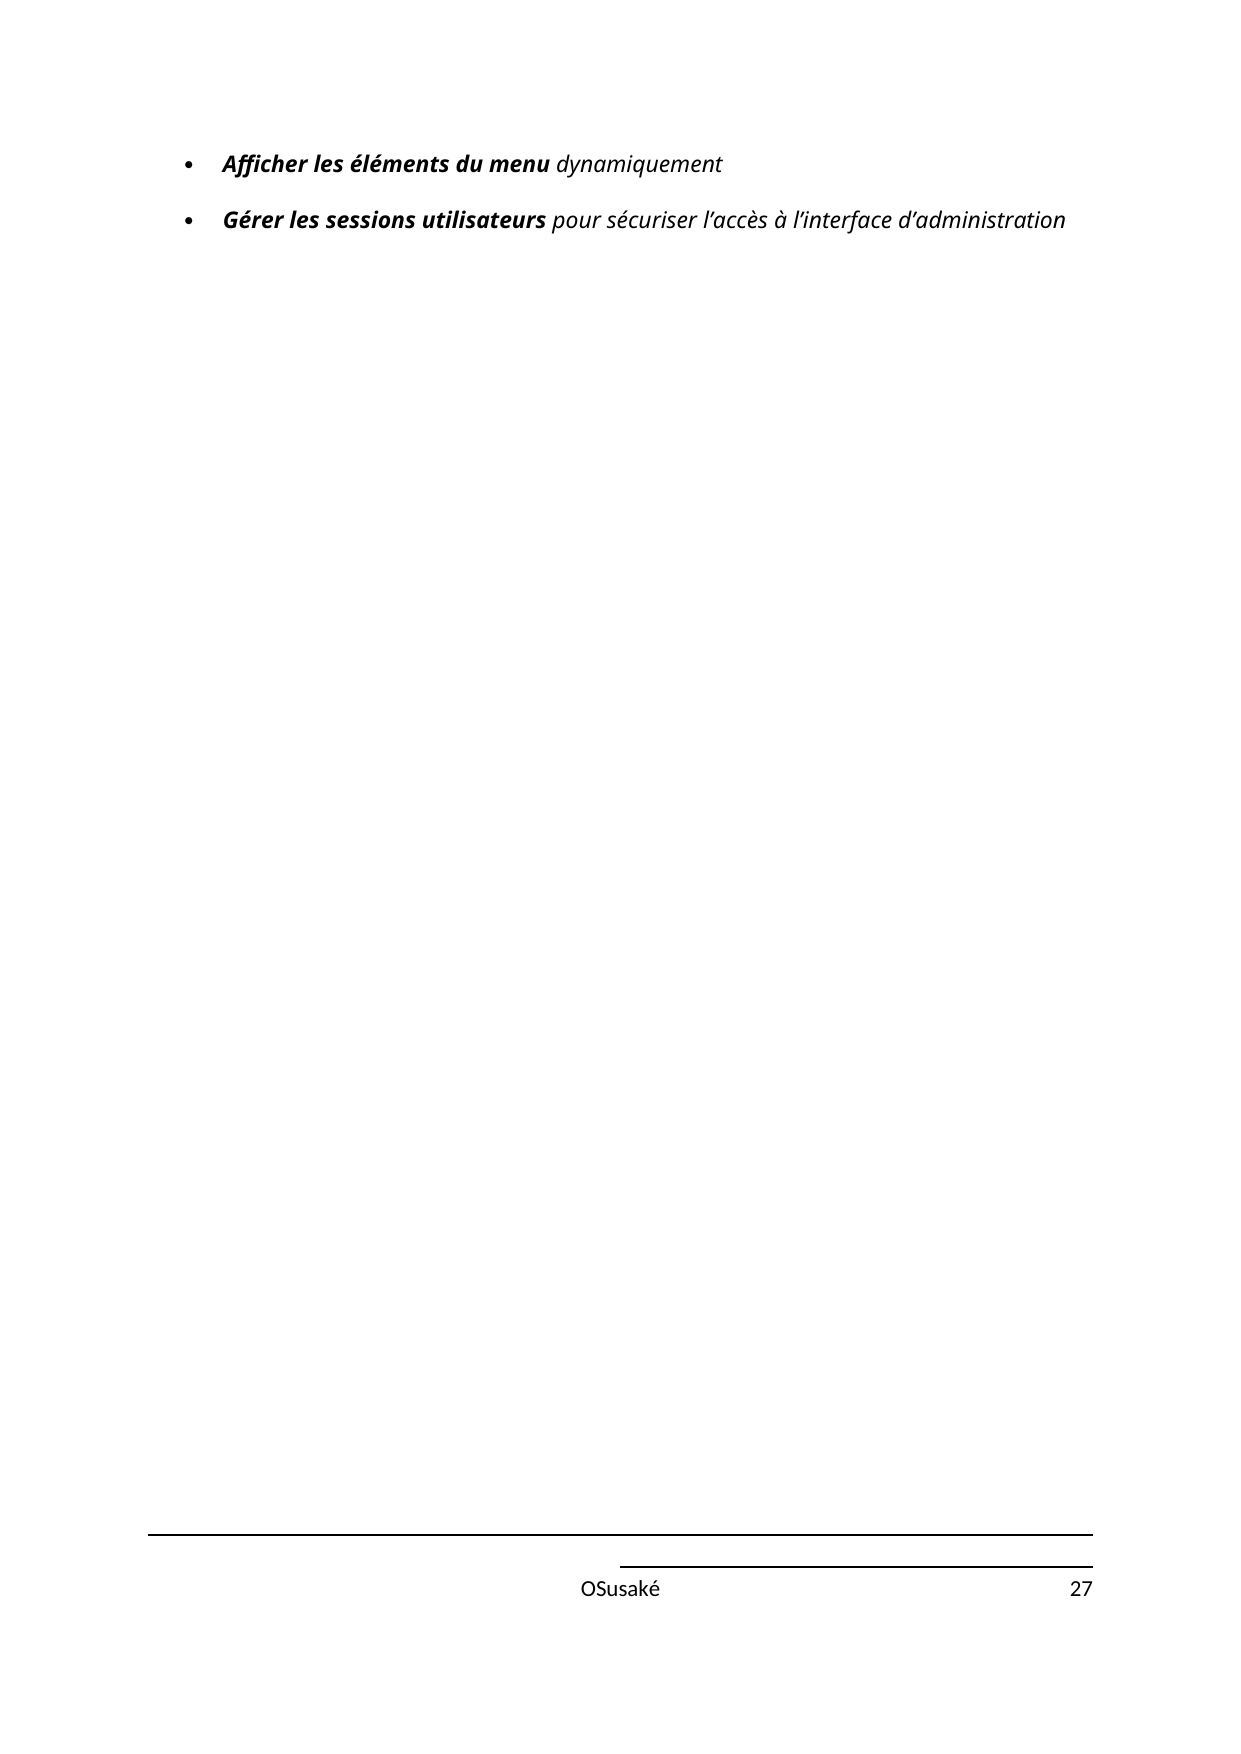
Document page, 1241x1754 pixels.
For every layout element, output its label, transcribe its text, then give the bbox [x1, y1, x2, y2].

list Gérer les sessions utilisateurs pour sécuriser l’accès à l’interface d’administration [185, 204, 1093, 236]
list Afficher les éléments du menu dynamiquement [185, 148, 1093, 179]
